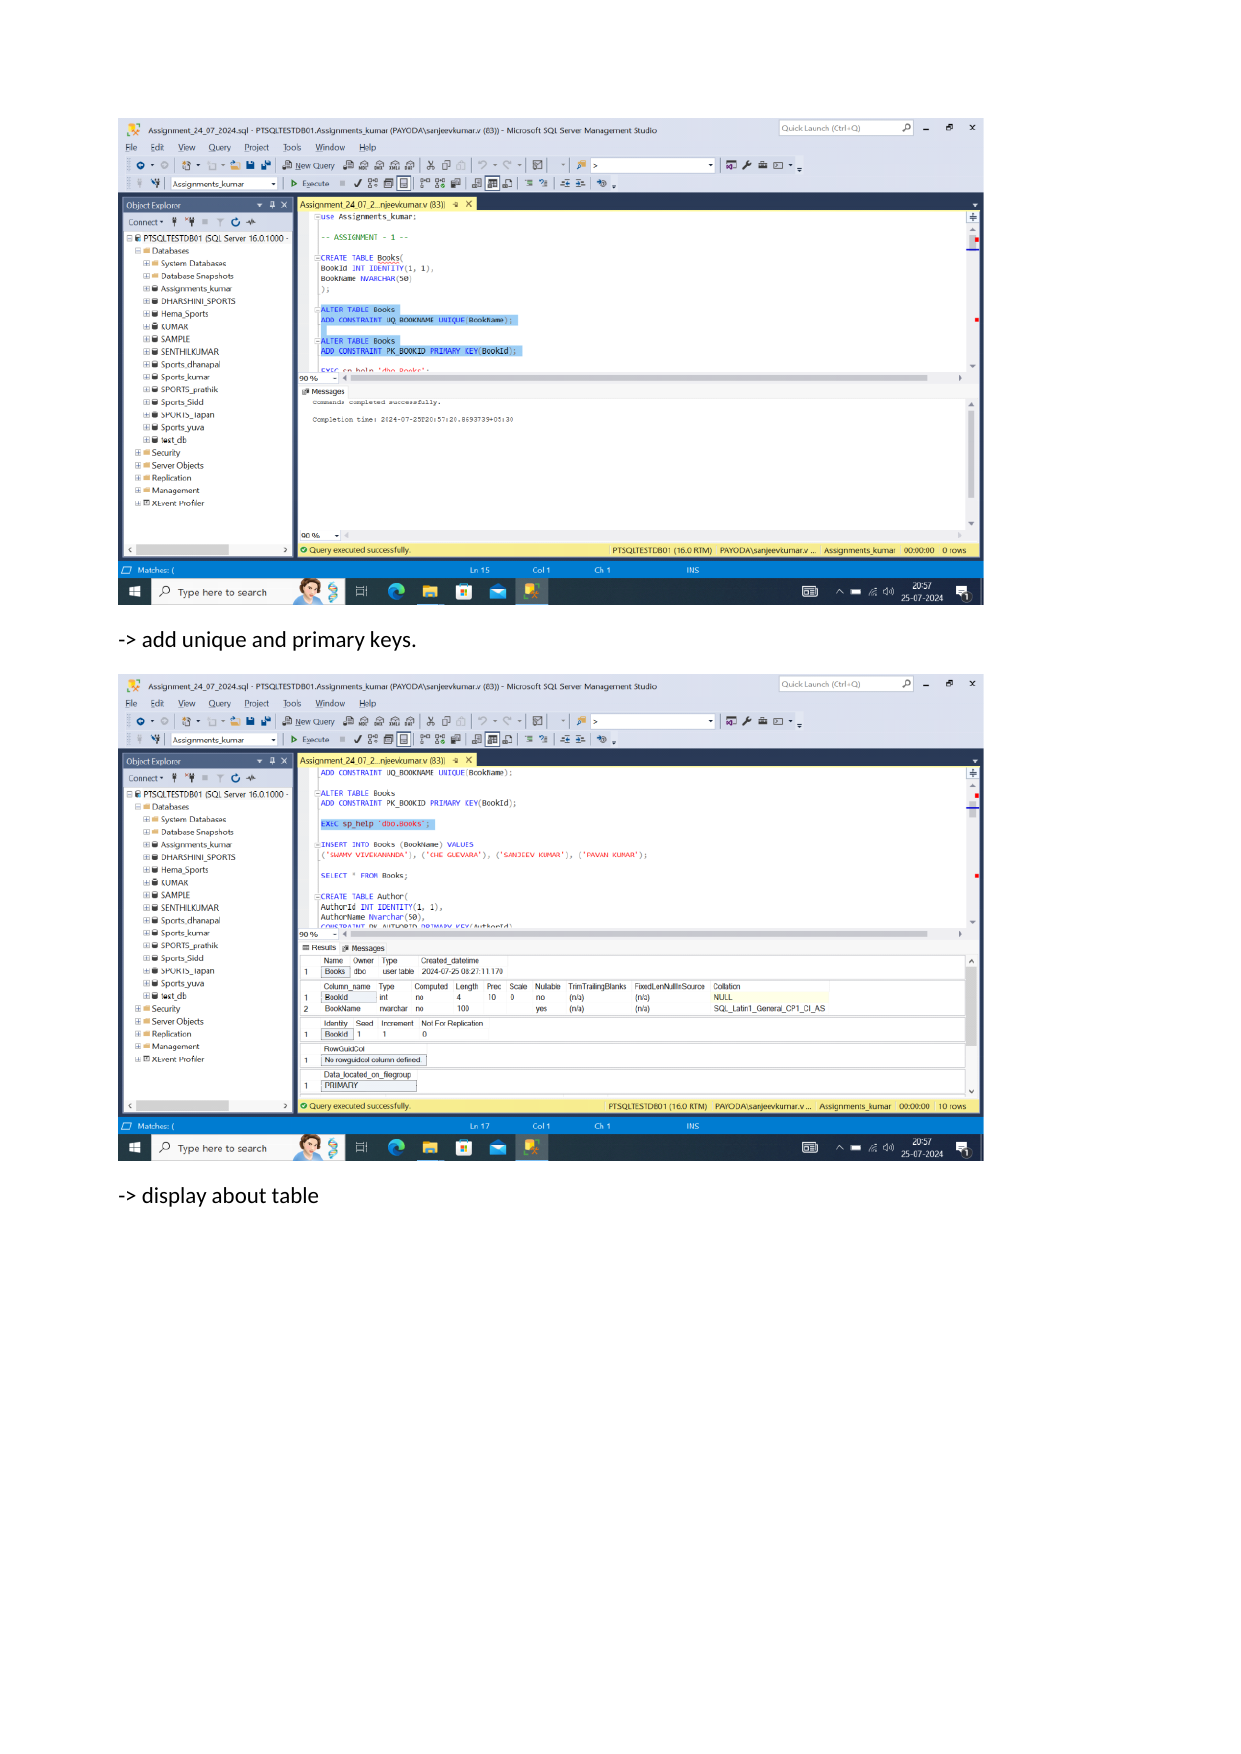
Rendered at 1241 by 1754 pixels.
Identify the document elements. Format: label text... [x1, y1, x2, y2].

text -> add unique and primary keys. [118, 625, 1122, 653]
text -> display about table [118, 1182, 1122, 1209]
